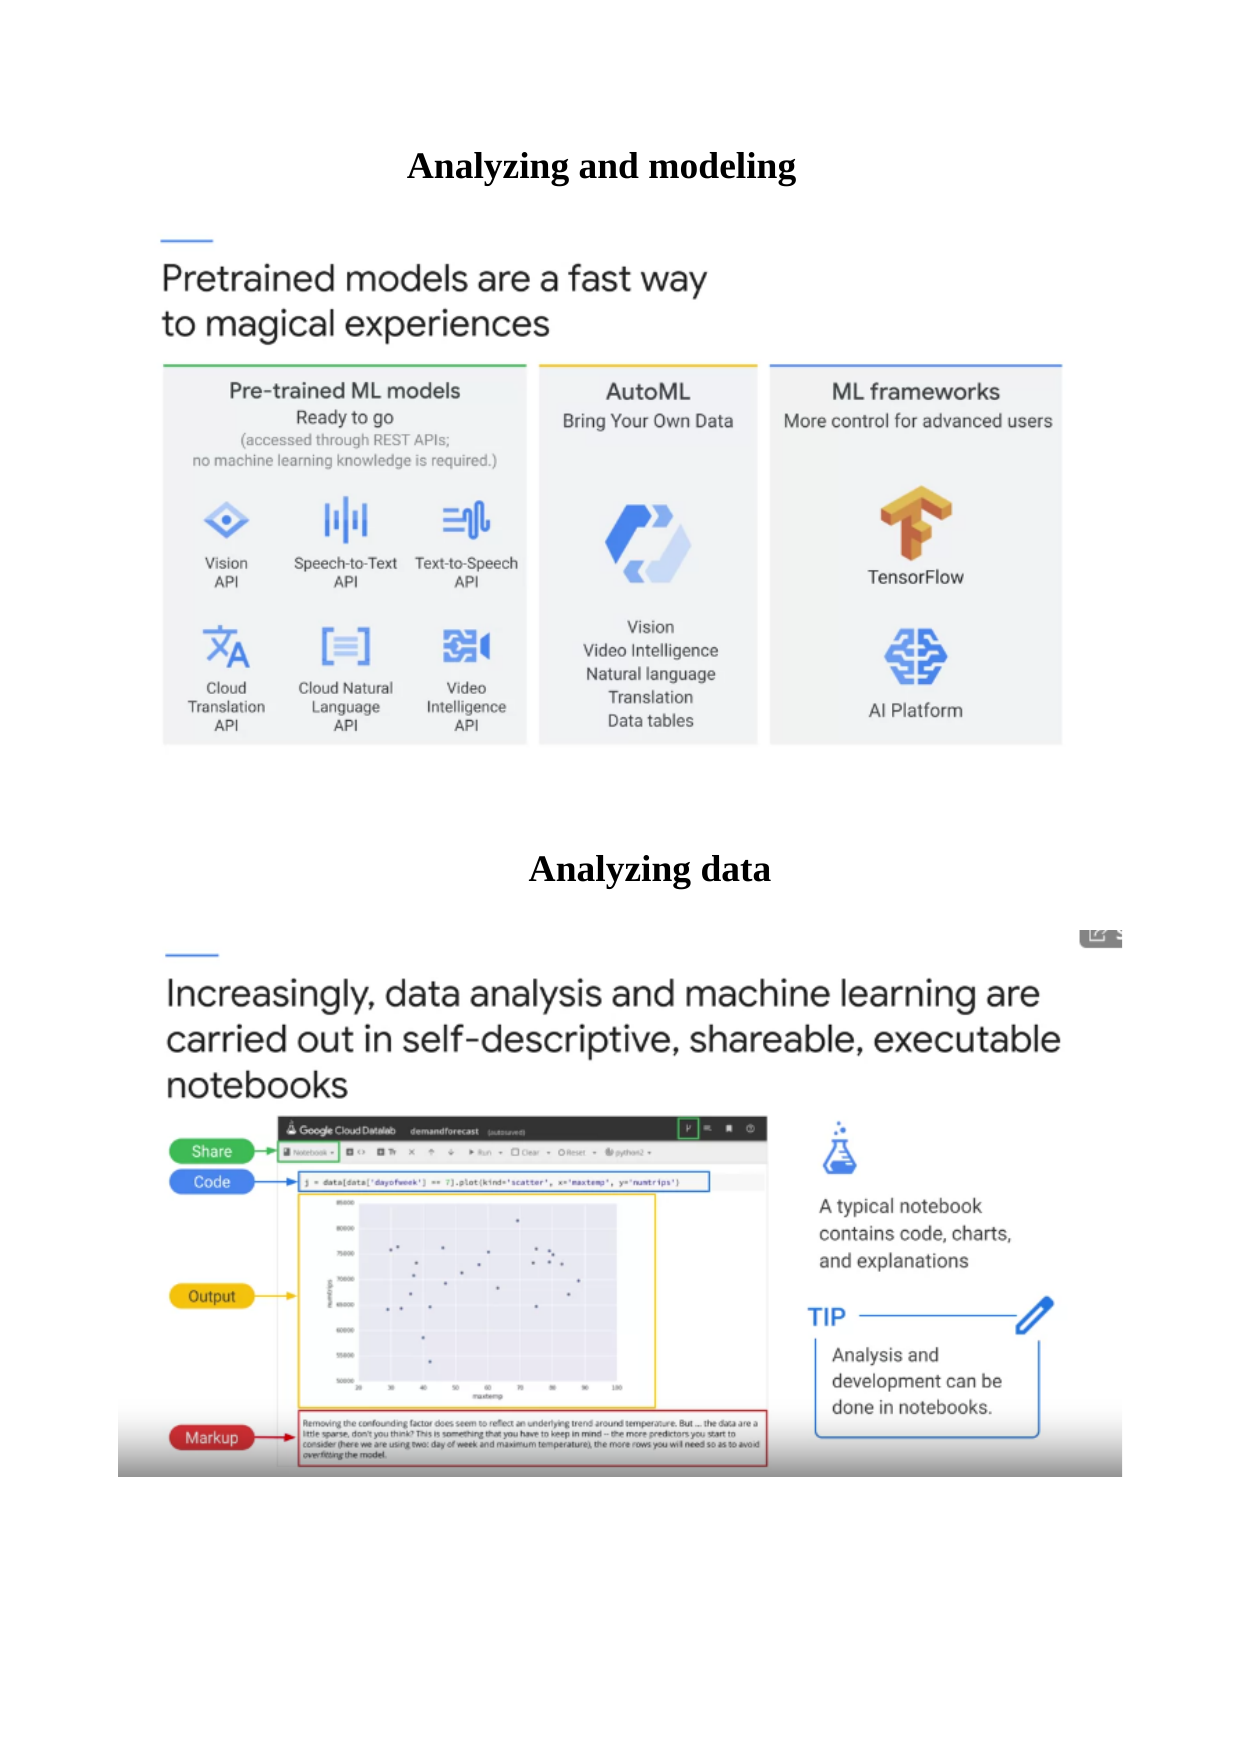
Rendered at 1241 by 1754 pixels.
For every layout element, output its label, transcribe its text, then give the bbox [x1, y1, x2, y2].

subtitle Analyzing data [118, 846, 1122, 889]
subtitle Analyzing and modeling [118, 143, 1122, 186]
picture [118, 930, 1123, 1477]
picture [118, 227, 1123, 764]
